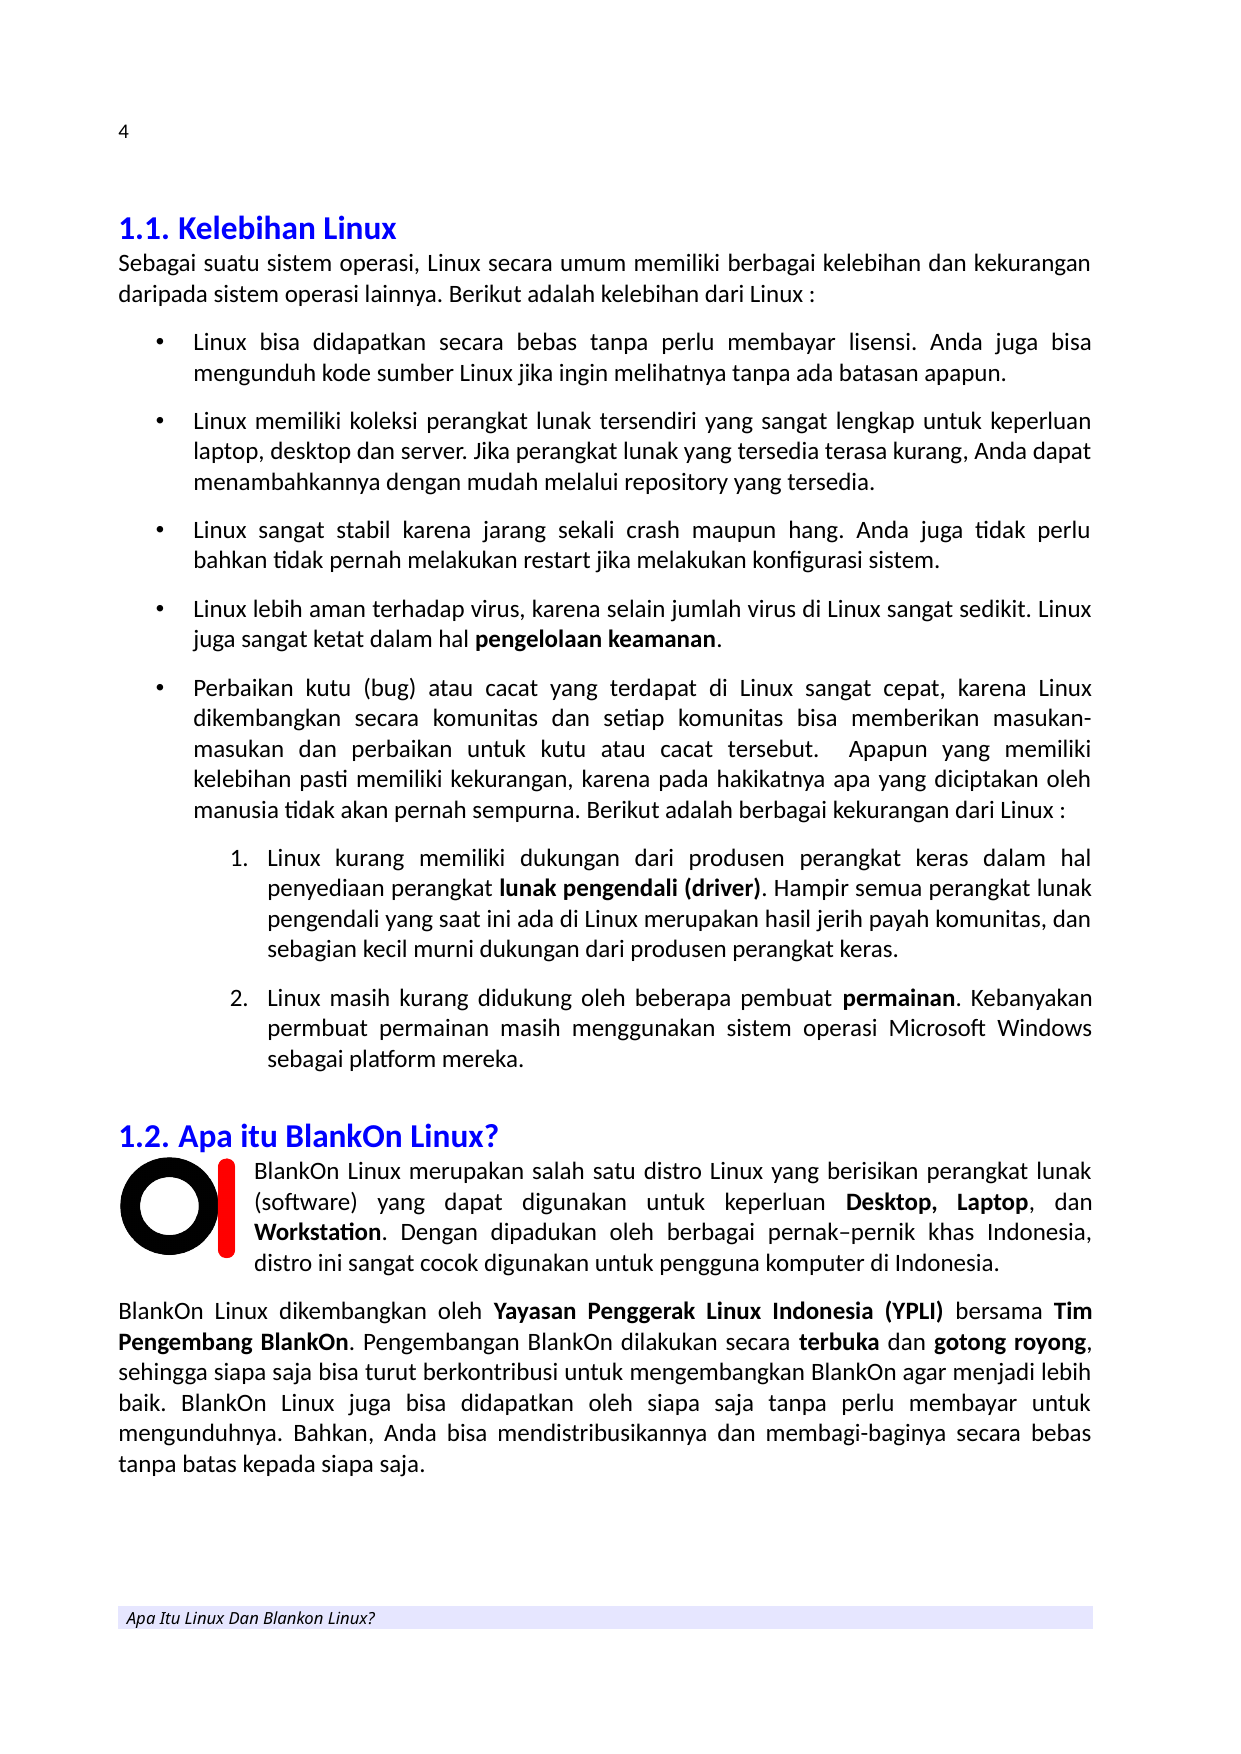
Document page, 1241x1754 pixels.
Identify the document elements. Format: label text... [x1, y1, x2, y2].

list Perbaikan kutu (bug) atau cacat yang terdapat di Linux sangat cepat, karena Linux dikembangkan secara komunitas dan setiap komunitas bisa memberikan masukan-masukan dan perbaikan untuk kutu atau cacat tersebut. Apapun yang memiliki kelebihan pasti memiliki kekurangan, karena pada hakikatnya apa yang diciptakan oleh manusia tidak akan pernah sempurna. Berikut adalah berbagai kekurangan dari Linux : [156, 672, 1093, 824]
picture [118, 1155, 237, 1260]
text Sebagai suatu sistem operasi, Linux secara umum memiliki berbagai kelebihan dan kekurangan daripada sistem operasi lainnya. Berikut adalah kelebihan dari Linux : [118, 247, 1093, 308]
list Linux kurang memiliki dukungan dari produsen perangkat keras dalam hal penyediaan perangkat lunak pengendali (driver). Hampir semua perangkat lunak pengendali yang saat ini ada di Linux merupakan hasil jerih payah komunitas, dan sebagian kecil murni dukungan dari produsen perangkat keras. [229, 842, 1093, 964]
list Linux sangat stabil karena jarang sekali crash maupun hang. Anda juga tidak perlu bahkan tidak pernah melakukan restart jika melakukan konfigurasi sistem. [156, 514, 1093, 575]
text BlankOn Linux merupakan salah satu distro Linux yang berisikan perangkat lunak (software) yang dapat digunakan untuk keperluan Desktop, Laptop, dan Workstation. Dengan dipadukan oleh berbagai pernak–pernik khas Indonesia, distro ini sangat cocok digunakan untuk pengguna komputer di Indonesia. [118, 1155, 1093, 1277]
list Linux masih kurang didukung oleh beberapa pembuat permainan. Kebanyakan permbuat permainan masih menggunakan sistem operasi Microsoft Windows sebagai platform mereka. [229, 982, 1093, 1073]
subtitle Kelebihan Linux [118, 207, 1093, 247]
subtitle Apa itu BlankOn Linux? [118, 1115, 1093, 1155]
list Linux bisa didapatkan secara bebas tanpa perlu membayar lisensi. Anda juga bisa mengunduh kode sumber Linux jika ingin melihatnya tanpa ada batasan apapun. [156, 326, 1093, 387]
list Linux lebih aman terhadap virus, karena selain jumlah virus di Linux sangat sedikit. Linux juga sangat ketat dalam hal pengelolaan keamanan. [156, 593, 1093, 654]
text BlankOn Linux dikembangkan oleh Yayasan Penggerak Linux Indonesia (YPLI) bersama Tim Pengembang BlankOn. Pengembangan BlankOn dilakukan secara terbuka dan gotong royong, sehingga siapa saja bisa turut berkontribusi untuk mengembangkan BlankOn agar menjadi lebih baik. BlankOn Linux juga bisa didapatkan oleh siapa saja tanpa perlu membayar untuk mengunduhnya. Bahkan, Anda bisa mendistribusikannya dan membagi-baginya secara bebas tanpa batas kepada siapa saja. [118, 1295, 1093, 1478]
list Linux memiliki koleksi perangkat lunak tersendiri yang sangat lengkap untuk keperluan laptop, desktop dan server. Jika perangkat lunak yang tersedia terasa kurang, Anda dapat menambahkannya dengan mudah melalui repository yang tersedia. [156, 405, 1093, 496]
